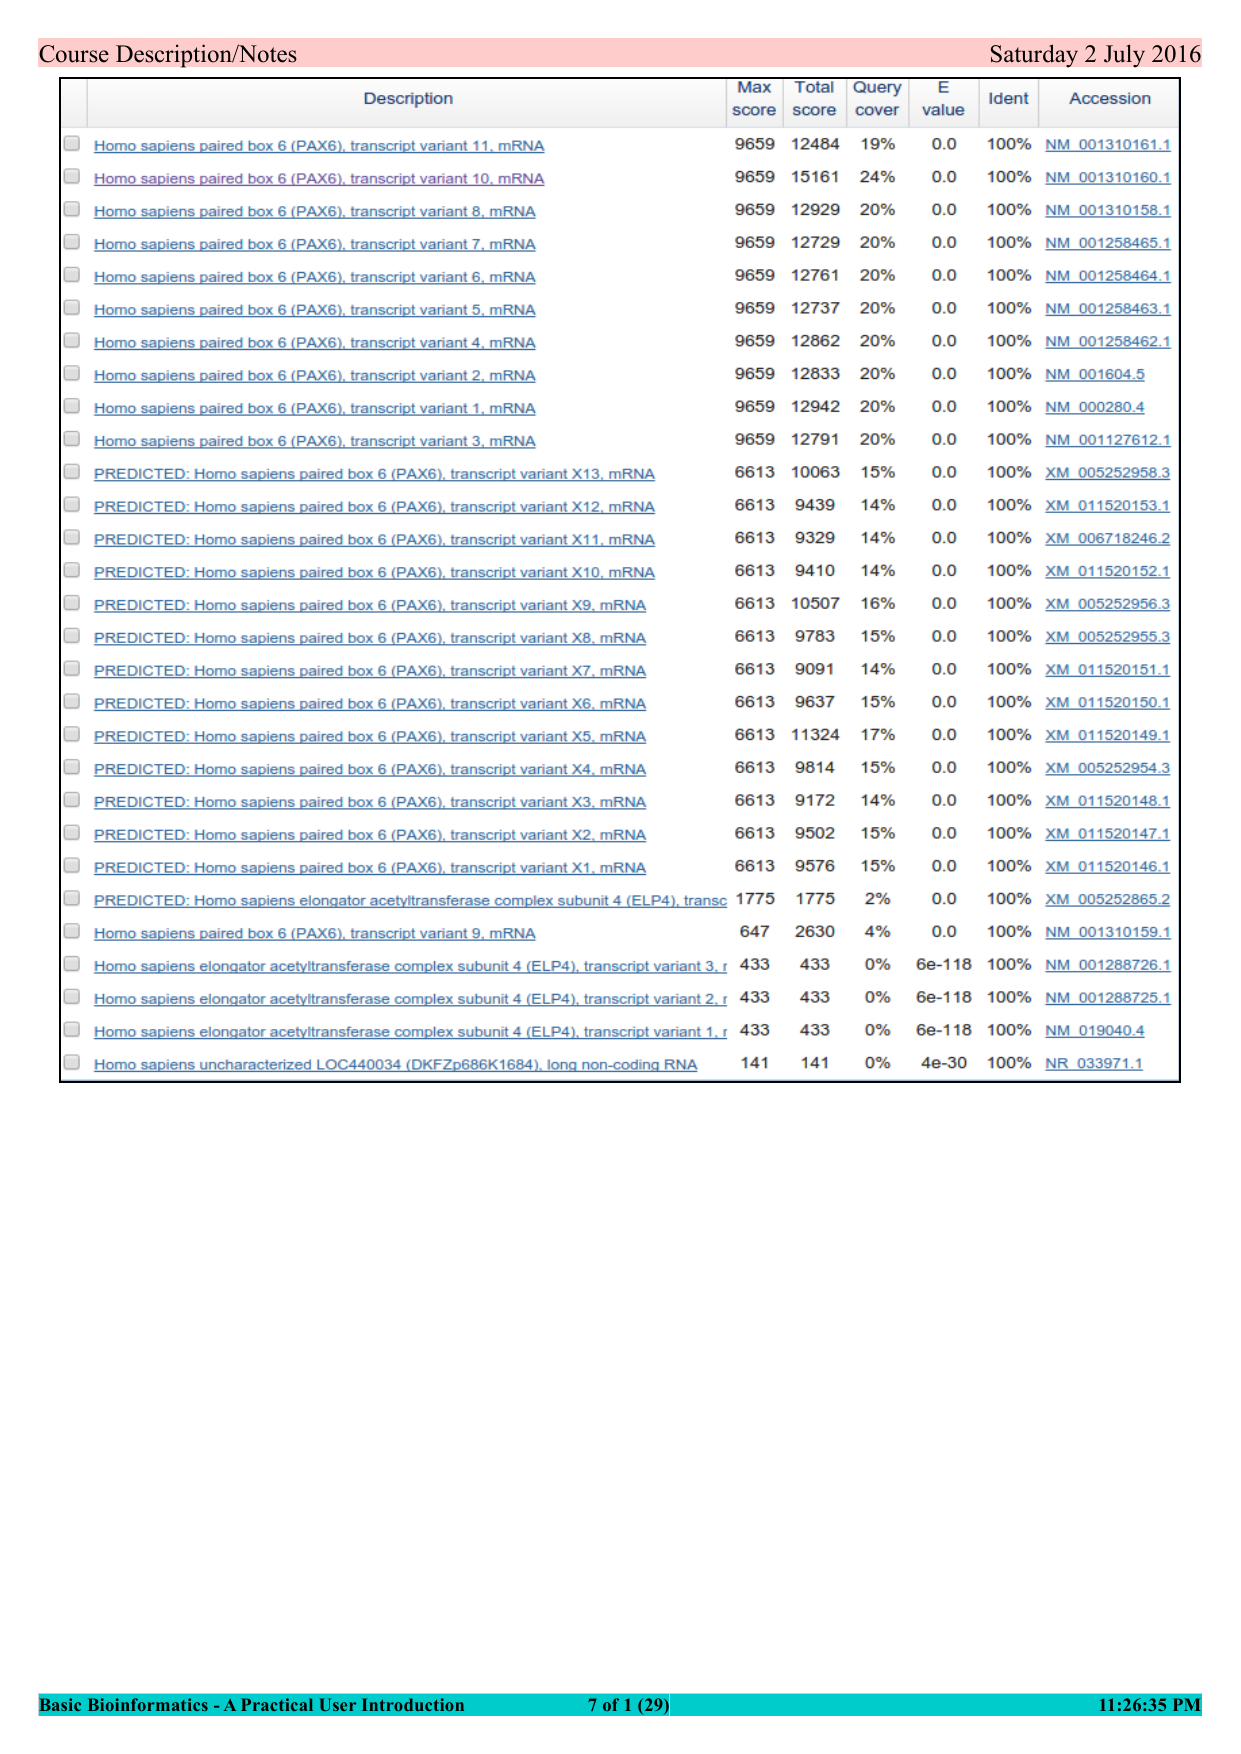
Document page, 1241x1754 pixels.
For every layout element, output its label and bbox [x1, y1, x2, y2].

picture [61, 79, 1179, 1081]
